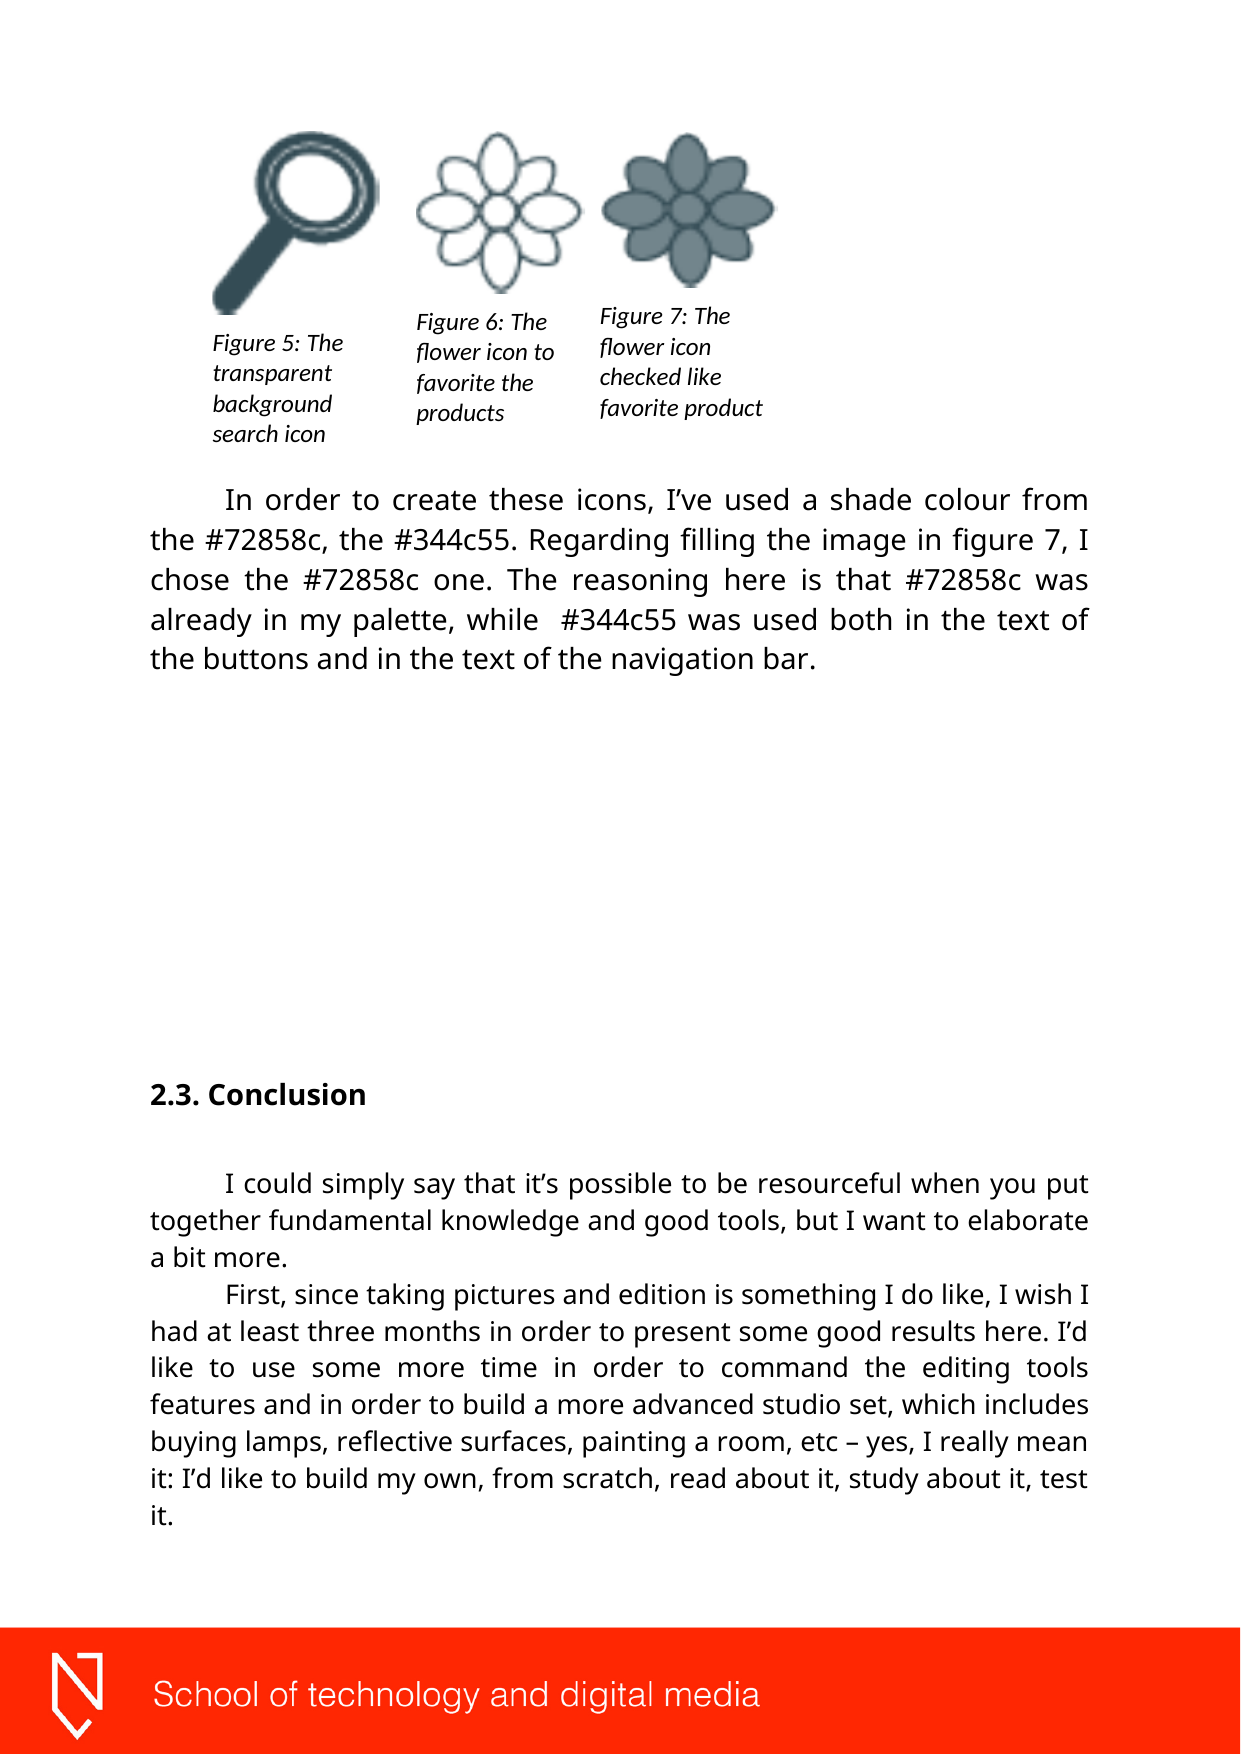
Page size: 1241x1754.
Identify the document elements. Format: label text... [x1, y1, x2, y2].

text In order to create these icons, I’ve used a shade colour from the #72858c, the #344c55. Regarding filling the image in figure 7, I chose the #72858c one. The reasoning here is that #72858c was already in my palette, while #344c55 was used both in the text of the buttons and in the text of the navigation bar. [150, 480, 1090, 678]
picture [601, 132, 779, 288]
text First, since taking pictures and edition is something I do like, I wish I had at least three months in order to present some good results here. I’d like to use some more time in order to command the editing tools features and in order to build a more advanced studio set, which includes buying lamps, reflective surfaces, painting a room, etc – yes, I really mean it: I’d like to build my own, from scratch, read about it, study about it, test it. [150, 1275, 1090, 1533]
picture [0, 1618, 1241, 1754]
picture [416, 131, 586, 294]
picture [212, 131, 380, 315]
text I could simply say that it’s possible to be resourceful when you put together fundamental knowledge and good tools, but I want to elaborate a bit more. [150, 1164, 1090, 1275]
text Figure 5: The transparent background search icon [212, 315, 380, 449]
subtitle 2.3. Conclusion [150, 1074, 1090, 1113]
text Figure 6: The flower icon to favorite the products [416, 294, 585, 428]
text Figure 7: The flower icon checked like favorite product [599, 133, 780, 422]
